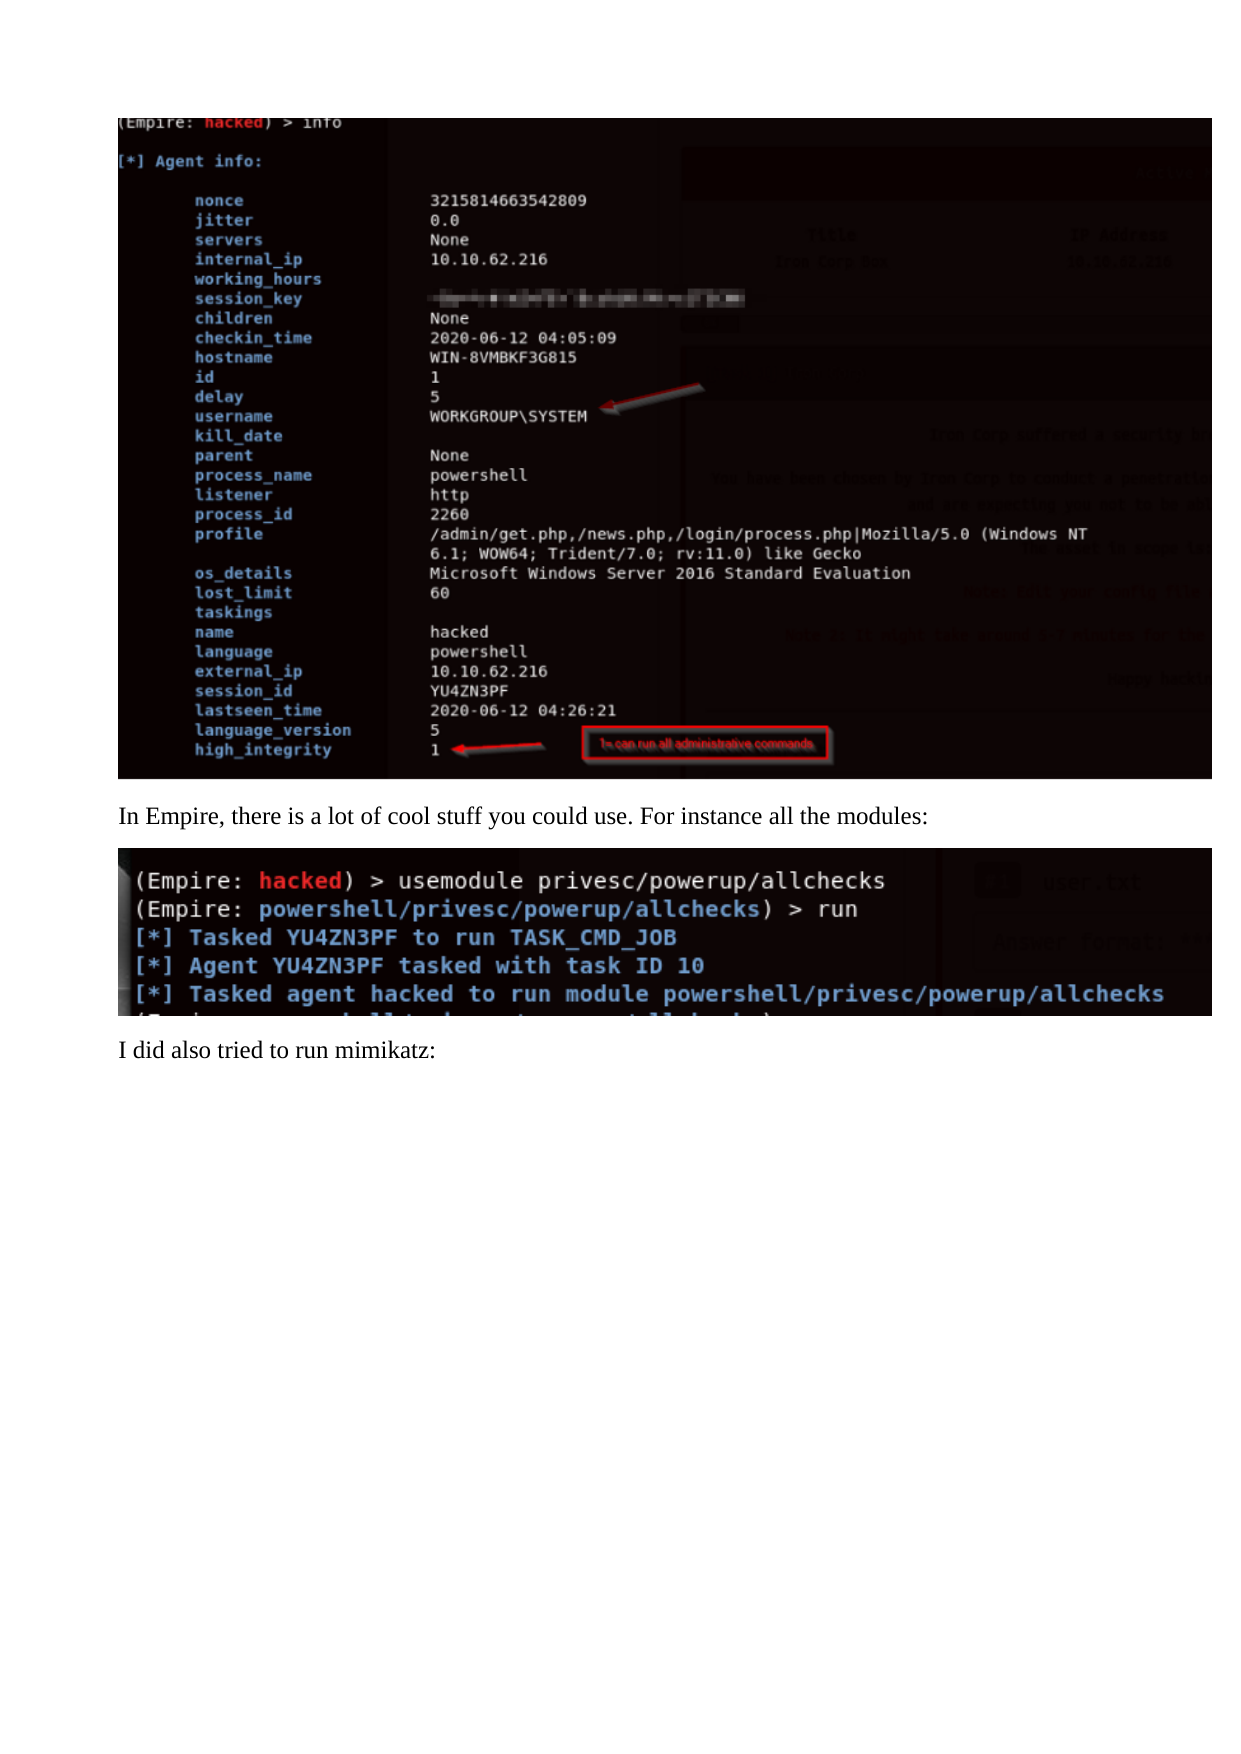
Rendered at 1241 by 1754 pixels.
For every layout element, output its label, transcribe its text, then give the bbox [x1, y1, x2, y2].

text In Empire, there is a lot of cool stuff you could use. For instance all the modules: [118, 801, 1122, 830]
picture [118, 848, 1212, 1016]
text I did also tried to run mimikatz: [118, 1035, 1122, 1063]
picture [118, 118, 1212, 783]
